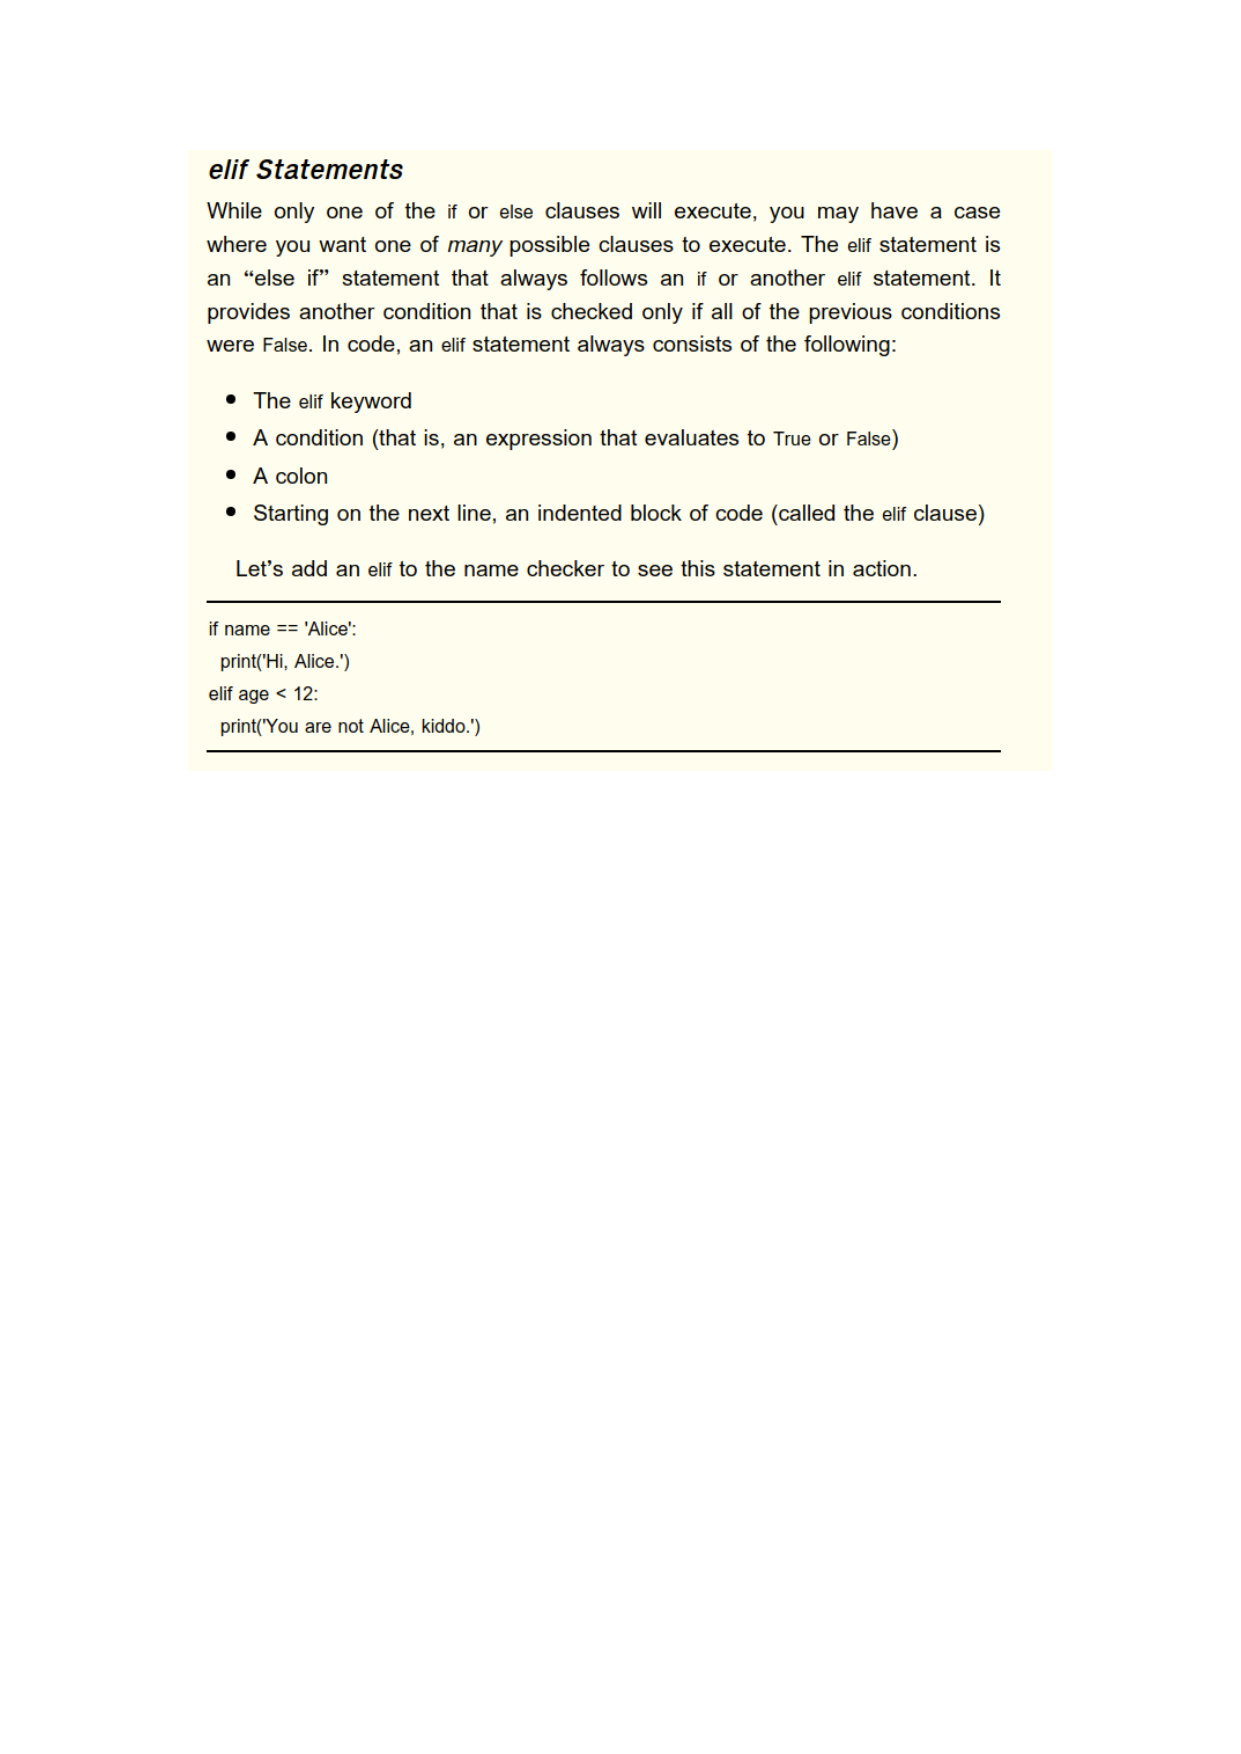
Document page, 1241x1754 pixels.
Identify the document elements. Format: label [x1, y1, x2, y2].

picture [187, 150, 1053, 771]
